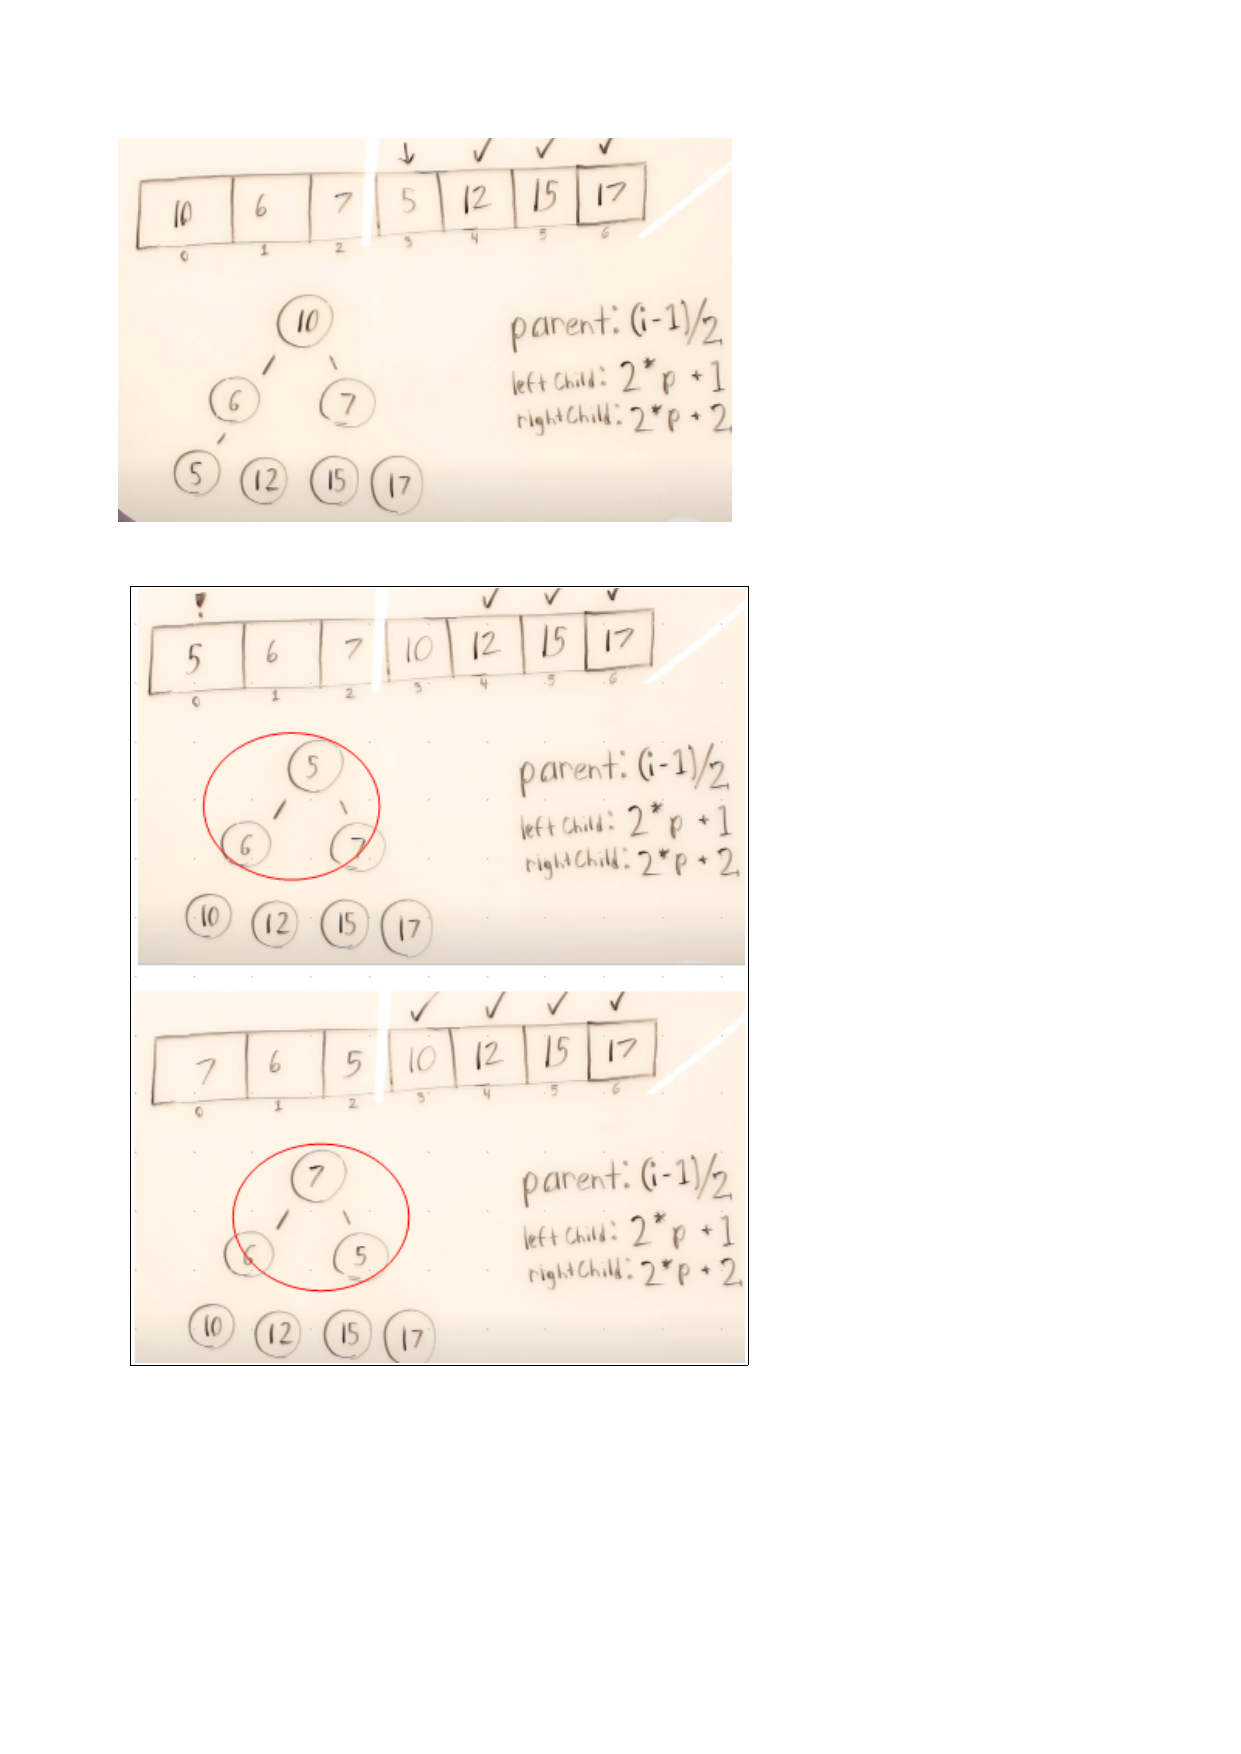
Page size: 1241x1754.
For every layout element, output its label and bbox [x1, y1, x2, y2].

picture [132, 588, 746, 1363]
picture [118, 138, 733, 522]
